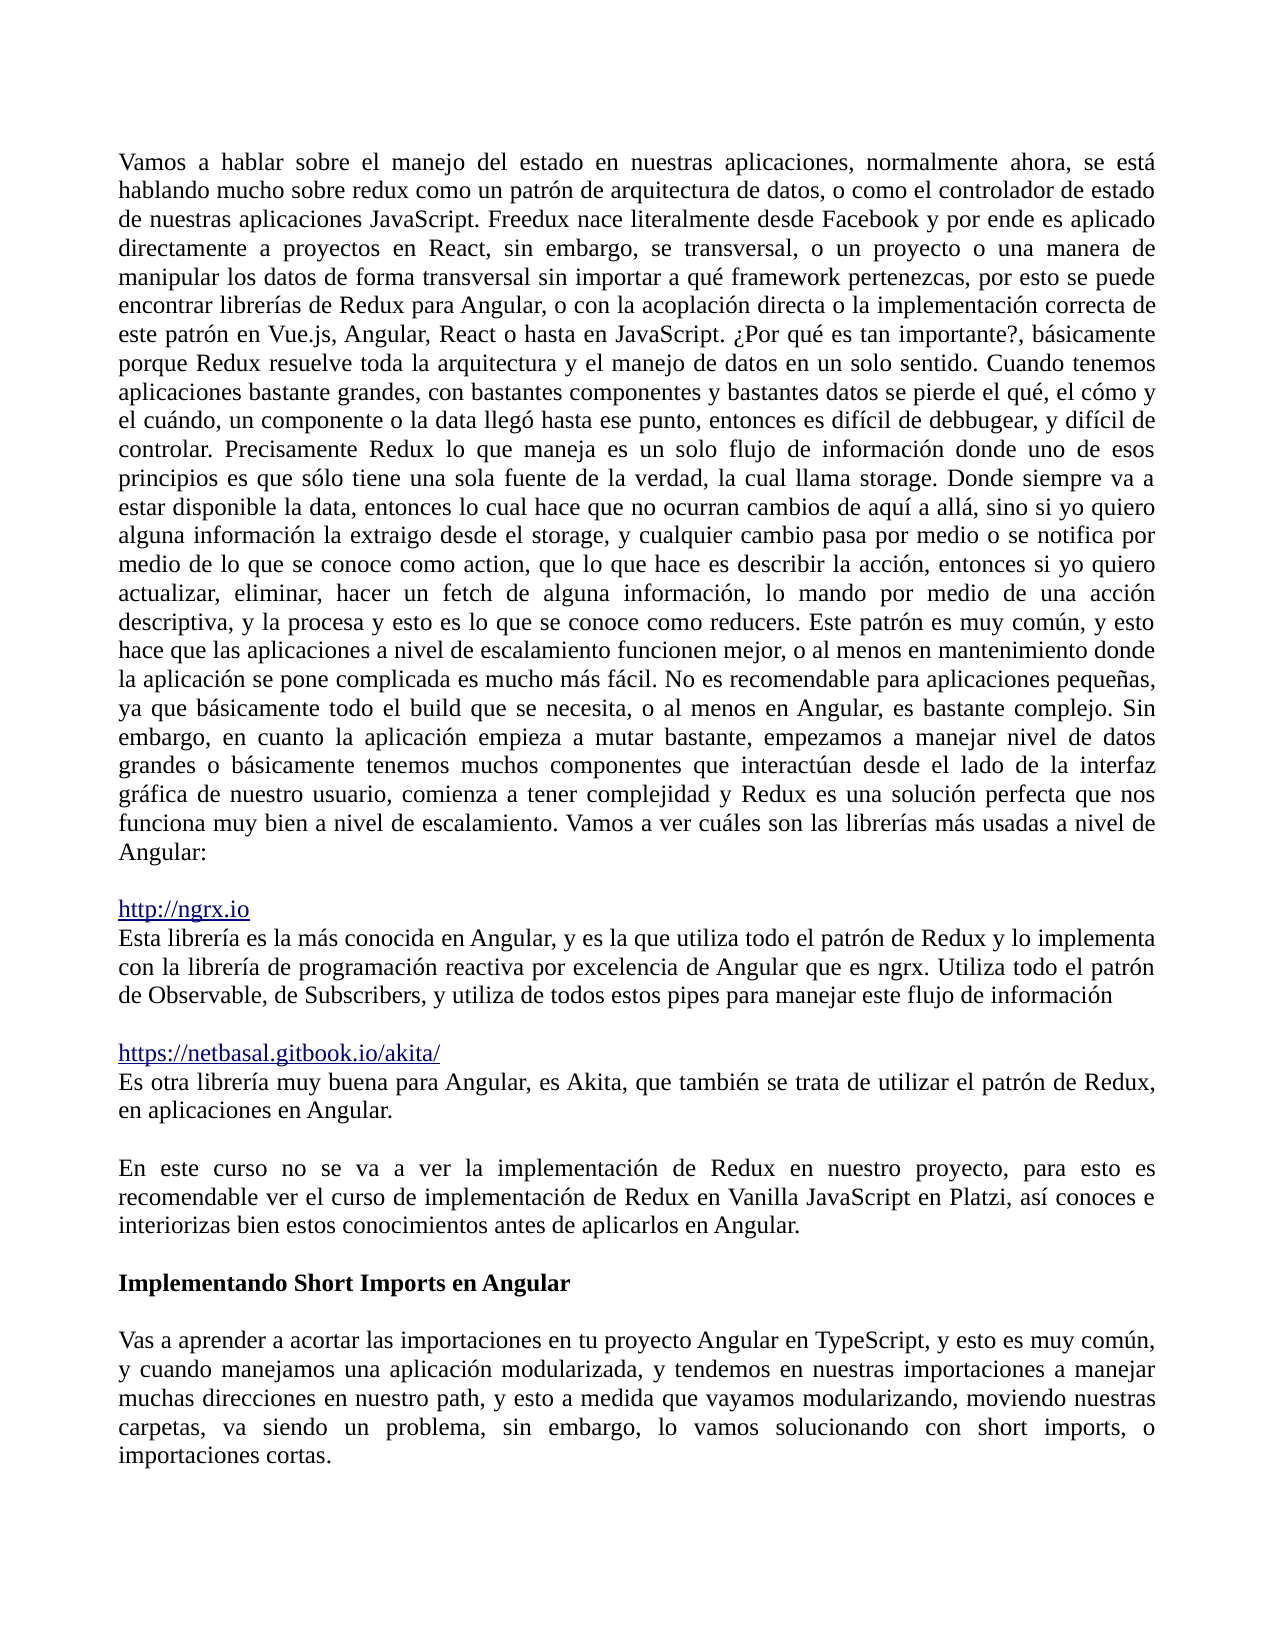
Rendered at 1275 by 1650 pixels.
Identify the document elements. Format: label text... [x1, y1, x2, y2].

text Implementando Short Imports en Angular [118, 1268, 1157, 1297]
text http://ngrx.io [118, 894, 1157, 923]
text Es otra librería muy buena para Angular, es Akita, que también se trata de utilizar el patrón de Redux, en aplicaciones en Angular. [118, 1067, 1157, 1124]
text https://netbasal.gitbook.io/akita/ [118, 1038, 1157, 1067]
text Vamos a hablar sobre el manejo del estado en nuestras aplicaciones, normalmente ahora, se está hablando mucho sobre redux como un patrón de arquitectura de datos, o como el controlador de estado de nuestras aplicaciones JavaScript. Freedux nace literalmente desde Facebook y por ende es aplicado directamente a proyectos en React, sin embargo, se transversal, o un proyecto o una manera de manipular los datos de forma transversal sin importar a qué framework pertenezcas, por esto se puede encontrar librerías de Redux para Angular, o con la acoplación directa o la implementación correcta de este patrón en Vue.js, Angular, React o hasta en JavaScript. ¿Por qué es tan importante?, básicamente porque Redux resuelve toda la arquitectura y el manejo de datos en un solo sentido. Cuando tenemos aplicaciones bastante grandes, con bastantes componentes y bastantes datos se pierde el qué, el cómo y el cuándo, un componente o la data llegó hasta ese punto, entonces es difícil de debbugear, y difícil de controlar. Precisamente Redux lo que maneja es un solo flujo de información donde uno de esos principios es que sólo tiene una sola fuente de la verdad, la cual llama storage. Donde siempre va a estar disponible la data, entonces lo cual hace que no ocurran cambios de aquí a allá, sino si yo quiero alguna información la extraigo desde el storage, y cualquier cambio pasa por medio o se notifica por medio de lo que se conoce como action, que lo que hace es describir la acción, entonces si yo quiero actualizar, eliminar, hacer un fetch de alguna información, lo mando por medio de una acción descriptiva, y la procesa y esto es lo que se conoce como reducers. Este patrón es muy común, y esto hace que las aplicaciones a nivel de escalamiento funcionen mejor, o al menos en mantenimiento donde la aplicación se pone complicada es mucho más fácil. No es recomendable para aplicaciones pequeñas, ya que básicamente todo el build que se necesita, o al menos en Angular, es bastante complejo. Sin embargo, en cuanto la aplicación empieza a mutar bastante, empezamos a manejar nivel de datos grandes o básicamente tenemos muchos componentes que interactúan desde el lado de la interfaz gráfica de nuestro usuario, comienza a tener complejidad y Redux es una solución perfecta que nos funciona muy bien a nivel de escalamiento. Vamos a ver cuáles son las librerías más usadas a nivel de Angular: [118, 147, 1157, 866]
text En este curso no se va a ver la implementación de Redux en nuestro proyecto, para esto es recomendable ver el curso de implementación de Redux en Vanilla JavaScript en Platzi, así conoces e interiorizas bien estos conocimientos antes de aplicarlos en Angular. [118, 1153, 1157, 1239]
text Vas a aprender a acortar las importaciones en tu proyecto Angular en TypeScript, y esto es muy común, y cuando manejamos una aplicación modularizada, y tendemos en nuestras importaciones a manejar muchas direcciones en nuestro path, y esto a medida que vayamos modularizando, moviendo nuestras carpetas, va siendo un problema, sin embargo, lo vamos solucionando con short imports, o importaciones cortas. [118, 1326, 1157, 1469]
text Esta librería es la más conocida en Angular, y es la que utiliza todo el patrón de Redux y lo implementa con la librería de programación reactiva por excelencia de Angular que es ngrx. Utiliza todo el patrón de Observable, de Subscribers, y utiliza de todos estos pipes para manejar este flujo de información [118, 923, 1157, 1009]
